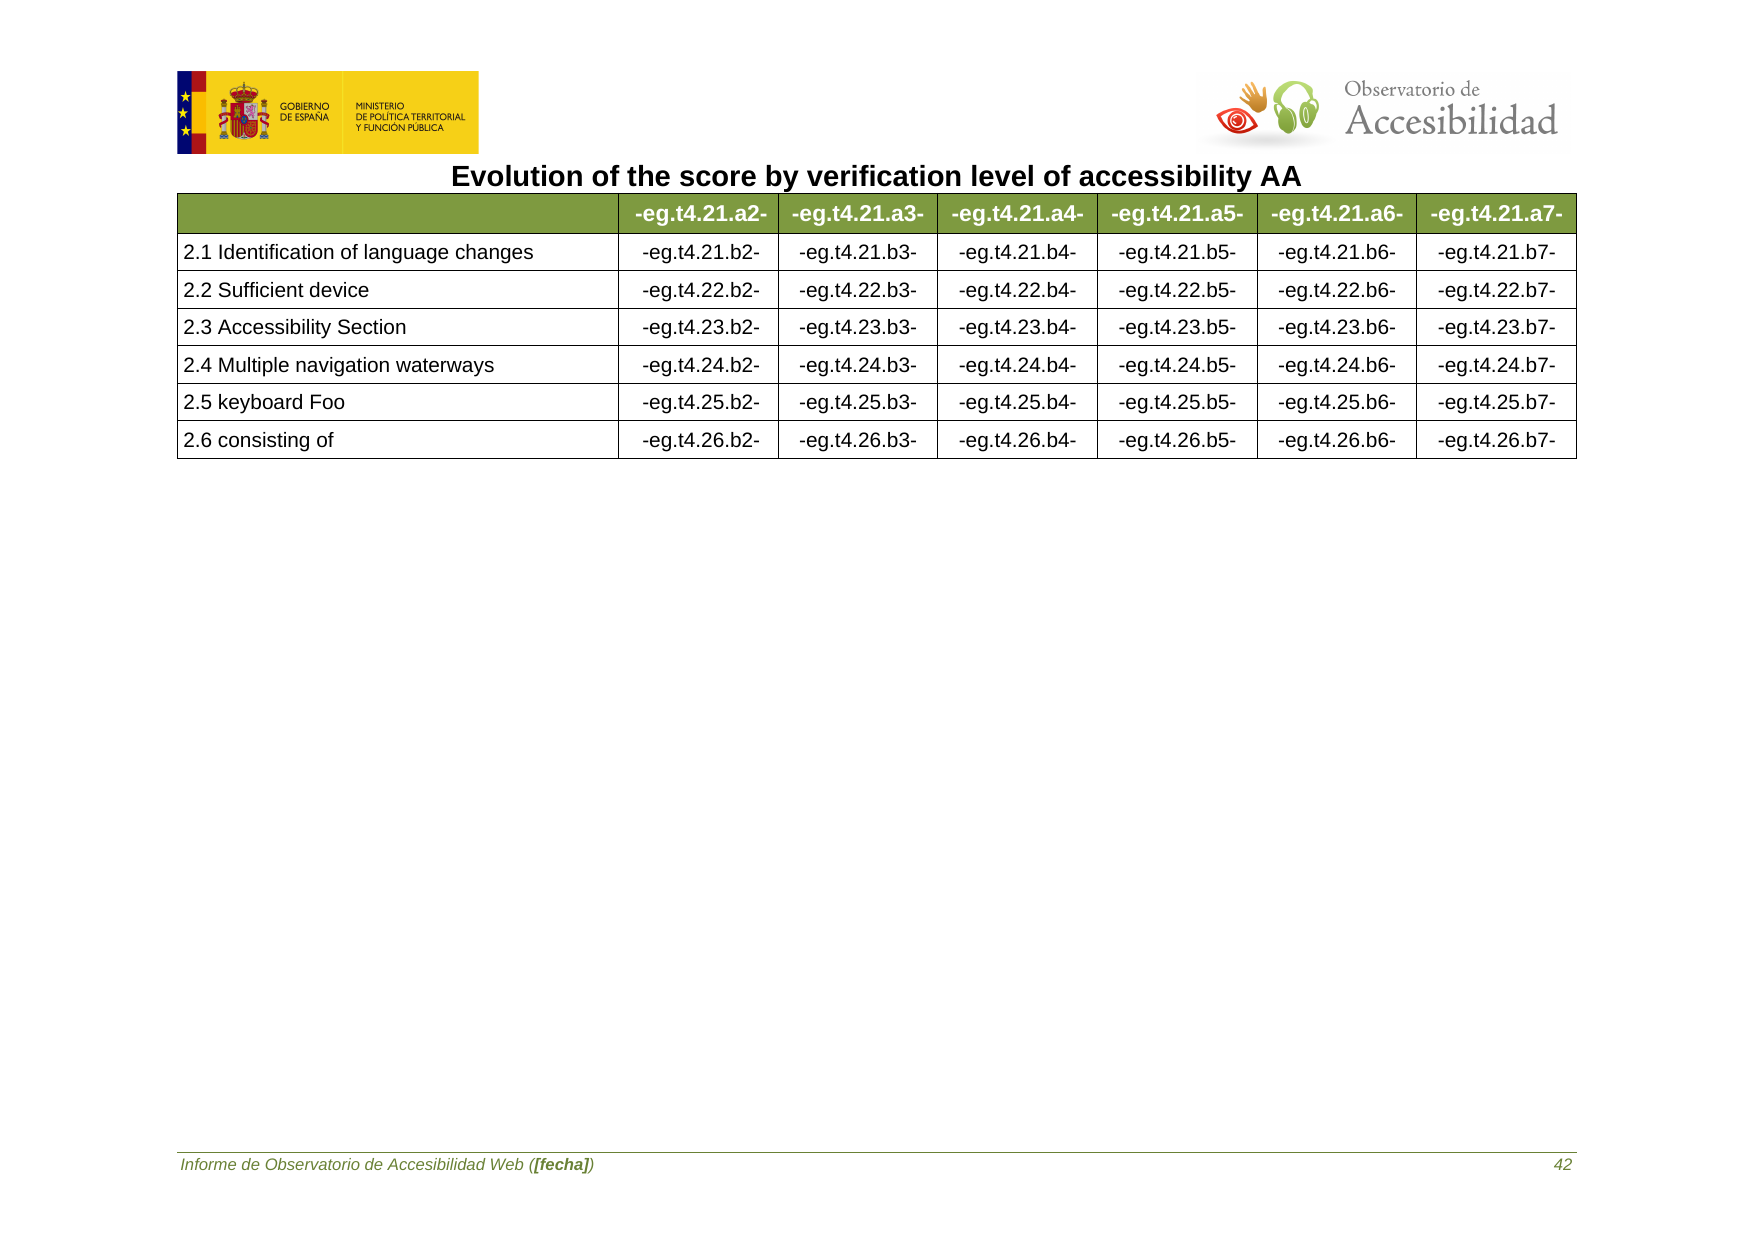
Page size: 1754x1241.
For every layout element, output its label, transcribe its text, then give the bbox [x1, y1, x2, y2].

table_cell -eg.t4.21.b5- [1098, 234, 1257, 270]
table_cell 2.4 Multiple navigation waterways [178, 346, 618, 383]
table_cell -eg.t4.21.b4- [938, 234, 1097, 270]
table_cell -eg.t4.21.b6- [1258, 234, 1416, 270]
table_cell -eg.t4.22.b3- [779, 271, 937, 308]
table_cell -eg.t4.24.b7- [1417, 346, 1576, 383]
table_cell -eg.t4.22.b7- [1417, 271, 1576, 308]
table_cell -eg.t4.24.b4- [938, 346, 1097, 383]
table_cell 2.5 keyboard Foo [178, 384, 618, 420]
text Evolution of the score by verification level of accessibility AA [177, 159, 1577, 193]
table_cell -eg.t4.24.b2- [619, 346, 778, 383]
table_cell 2.6 consisting of [178, 421, 618, 458]
table_header [178, 194, 618, 233]
table_header -eg.t4.21.a3- [779, 194, 937, 233]
table_cell 2.3 Accessibility Section [178, 309, 618, 345]
table_cell -eg.t4.22.b4- [938, 271, 1097, 308]
table_cell -eg.t4.22.b5- [1098, 271, 1257, 308]
table_cell -eg.t4.23.b7- [1417, 309, 1576, 345]
table_cell -eg.t4.25.b5- [1098, 384, 1257, 420]
table_cell -eg.t4.23.b5- [1098, 309, 1257, 345]
table_cell -eg.t4.26.b5- [1098, 421, 1257, 458]
table_cell -eg.t4.24.b3- [779, 346, 937, 383]
table_cell -eg.t4.26.b2- [619, 421, 778, 458]
table_cell -eg.t4.26.b4- [938, 421, 1097, 458]
table_cell -eg.t4.25.b6- [1258, 384, 1416, 420]
table_cell -eg.t4.25.b2- [619, 384, 778, 420]
table_header -eg.t4.21.a7- [1417, 194, 1576, 233]
table_cell -eg.t4.25.b7- [1417, 384, 1576, 420]
table_cell -eg.t4.26.b6- [1258, 421, 1416, 458]
table_cell -eg.t4.23.b4- [938, 309, 1097, 345]
table_cell -eg.t4.21.b3- [779, 234, 937, 270]
table_cell -eg.t4.22.b2- [619, 271, 778, 308]
table_cell -eg.t4.23.b2- [619, 309, 778, 345]
table_header -eg.t4.21.a5- [1098, 194, 1257, 233]
table_header -eg.t4.21.a4- [938, 194, 1097, 233]
table_cell -eg.t4.24.b6- [1258, 346, 1416, 383]
table_header -eg.t4.21.a2- [619, 194, 778, 233]
table_header -eg.t4.21.a6- [1258, 194, 1416, 233]
table_cell -eg.t4.25.b4- [938, 384, 1097, 420]
table_cell -eg.t4.24.b5- [1098, 346, 1257, 383]
table_cell -eg.t4.23.b6- [1258, 309, 1416, 345]
table_cell -eg.t4.26.b3- [779, 421, 937, 458]
table_cell -eg.t4.25.b3- [779, 384, 937, 420]
table_cell -eg.t4.23.b3- [779, 309, 937, 345]
table_cell -eg.t4.21.b2- [619, 234, 778, 270]
table_cell -eg.t4.26.b7- [1417, 421, 1576, 458]
table_cell -eg.t4.21.b7- [1417, 234, 1576, 270]
table_cell 2.1 Identification of language changes [178, 234, 618, 270]
table_cell -eg.t4.22.b6- [1258, 271, 1416, 308]
picture [177, 71, 479, 154]
table_cell 2.2 Sufficient device [178, 271, 618, 308]
picture [1196, 72, 1572, 154]
